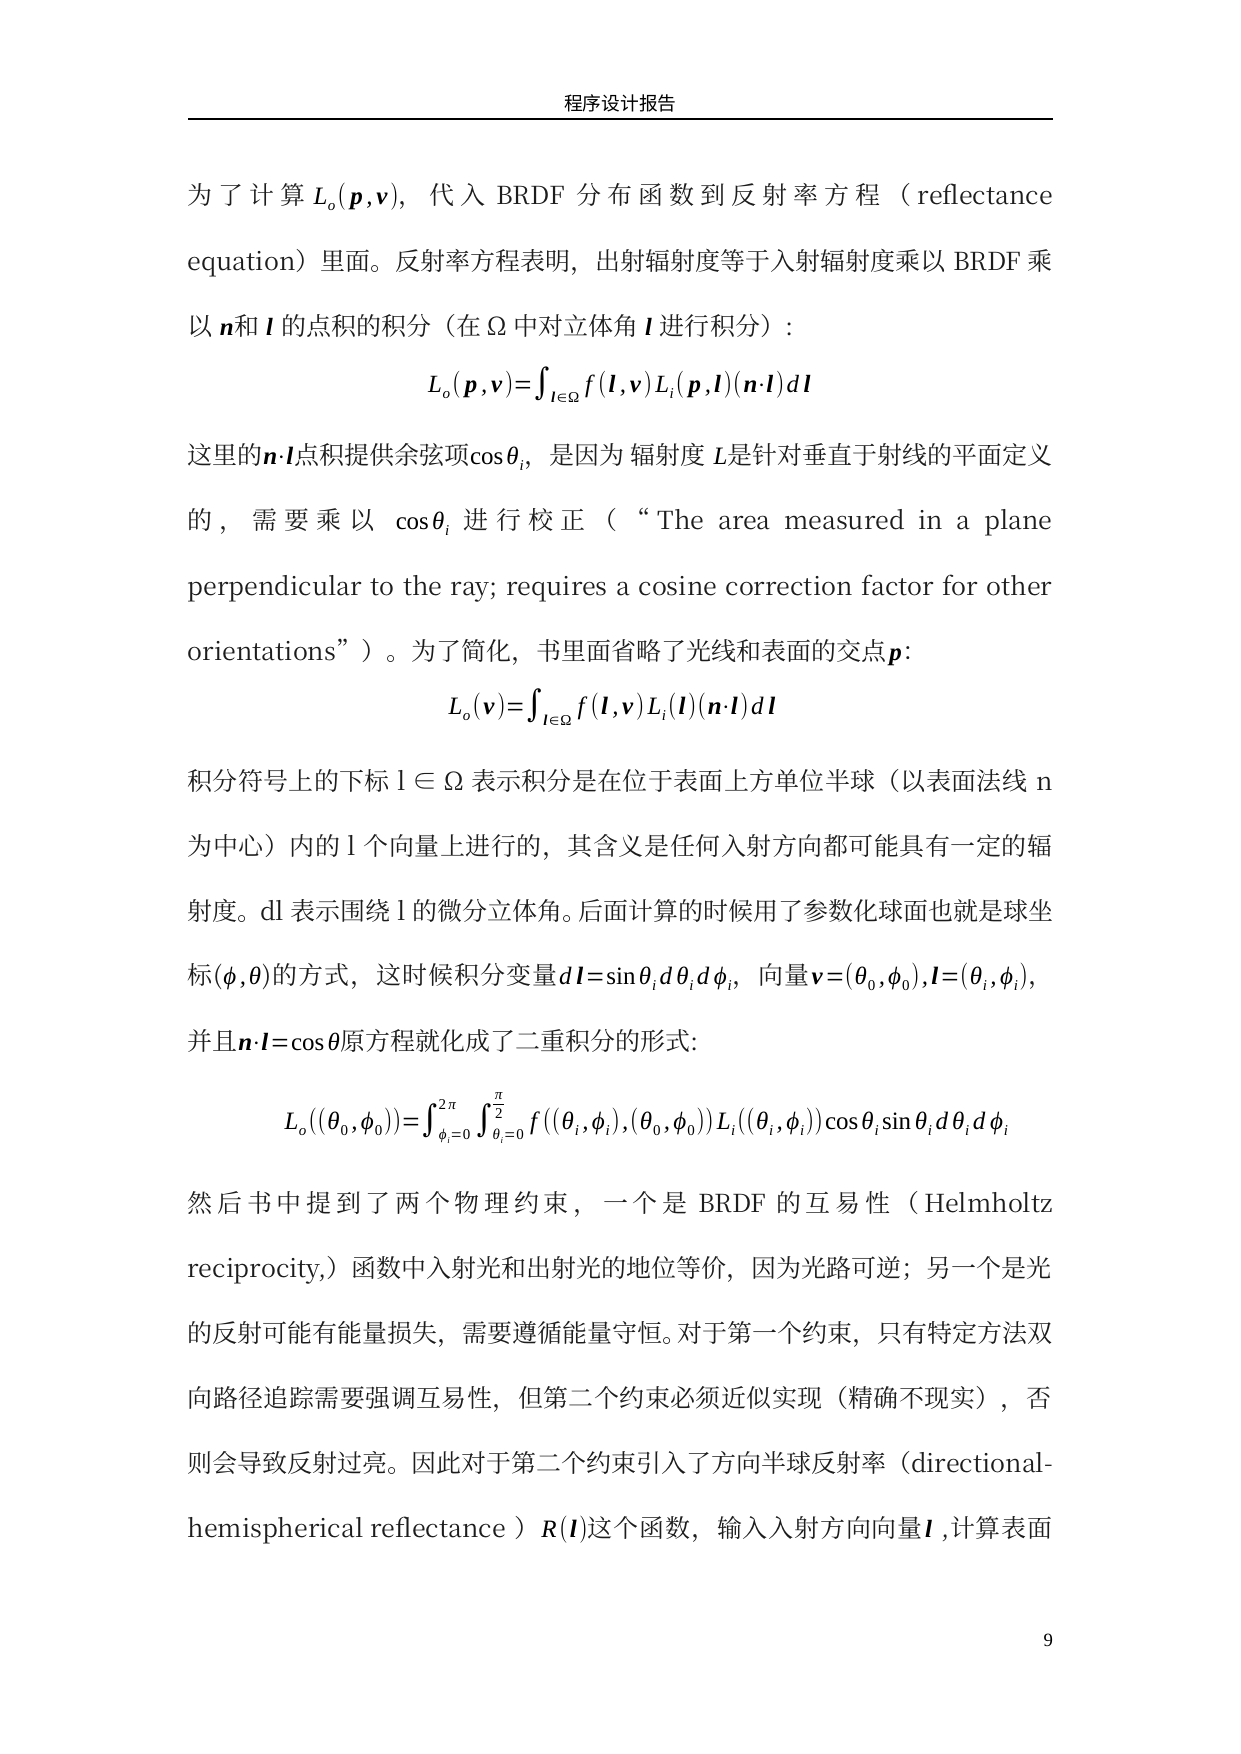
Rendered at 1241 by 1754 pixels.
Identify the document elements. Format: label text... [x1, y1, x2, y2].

text 为了计算，代入BRDF分布函数到反射率方程（reflectance equation）里面。反射率方程表明，出射辐射度等于入射辐射度乘以 BRDF 乘以 和 的点积的积分（在 Ω 中对立体角 进行积分）: [187, 162, 1053, 357]
text 然后书中提到了两个物理约束，一个是BRDF的互易性（Helmholtz reciprocity,）函数中入射光和出射光的地位等价，因为光路可逆；另一个是光的反射可能有能量损失，需要遵循能量守恒。对于第一个约束，只有特定方法双向路径追踪需要强调互易性，但第二个约束必须近似实现（精确不现实），否则会导致反射过亮。因此对于第二个约束引入了方向半球反射率（directional-hemispherical reflectance ）这个函数，输入入射方向向量 ,计算表面法线周围半球内任意出射方向上的反射量。本质上，它测量的是给定入射方向的能量损失。(也可以反过来定义) [187, 1072, 1053, 1559]
text 积分符号上的下标 l ∈ Ω 表示积分是在位于表面上方单位半球（以表面法线 n 为中心）内的 l 个向量上进行的，其含义是任何入射方向都可能具有一定的辐射度。 dl 表示围绕 l 的微分立体角。后面计算的时候用了参数化球面也就是球坐标()的方式，这时候积分变量，向量，并且原方程就化成了二重积分的形式: [187, 682, 1053, 1072]
text 这里的点积提供余弦项，是因为 辐射度 是针对垂直于射线的平面定义的，需要乘以 进行校正（“The area measured in a plane perpendicular to the ray; requires a cosine correction factor for other orientations”）。为了简化，书里面省略了光线和表面的交点： [187, 357, 1053, 682]
